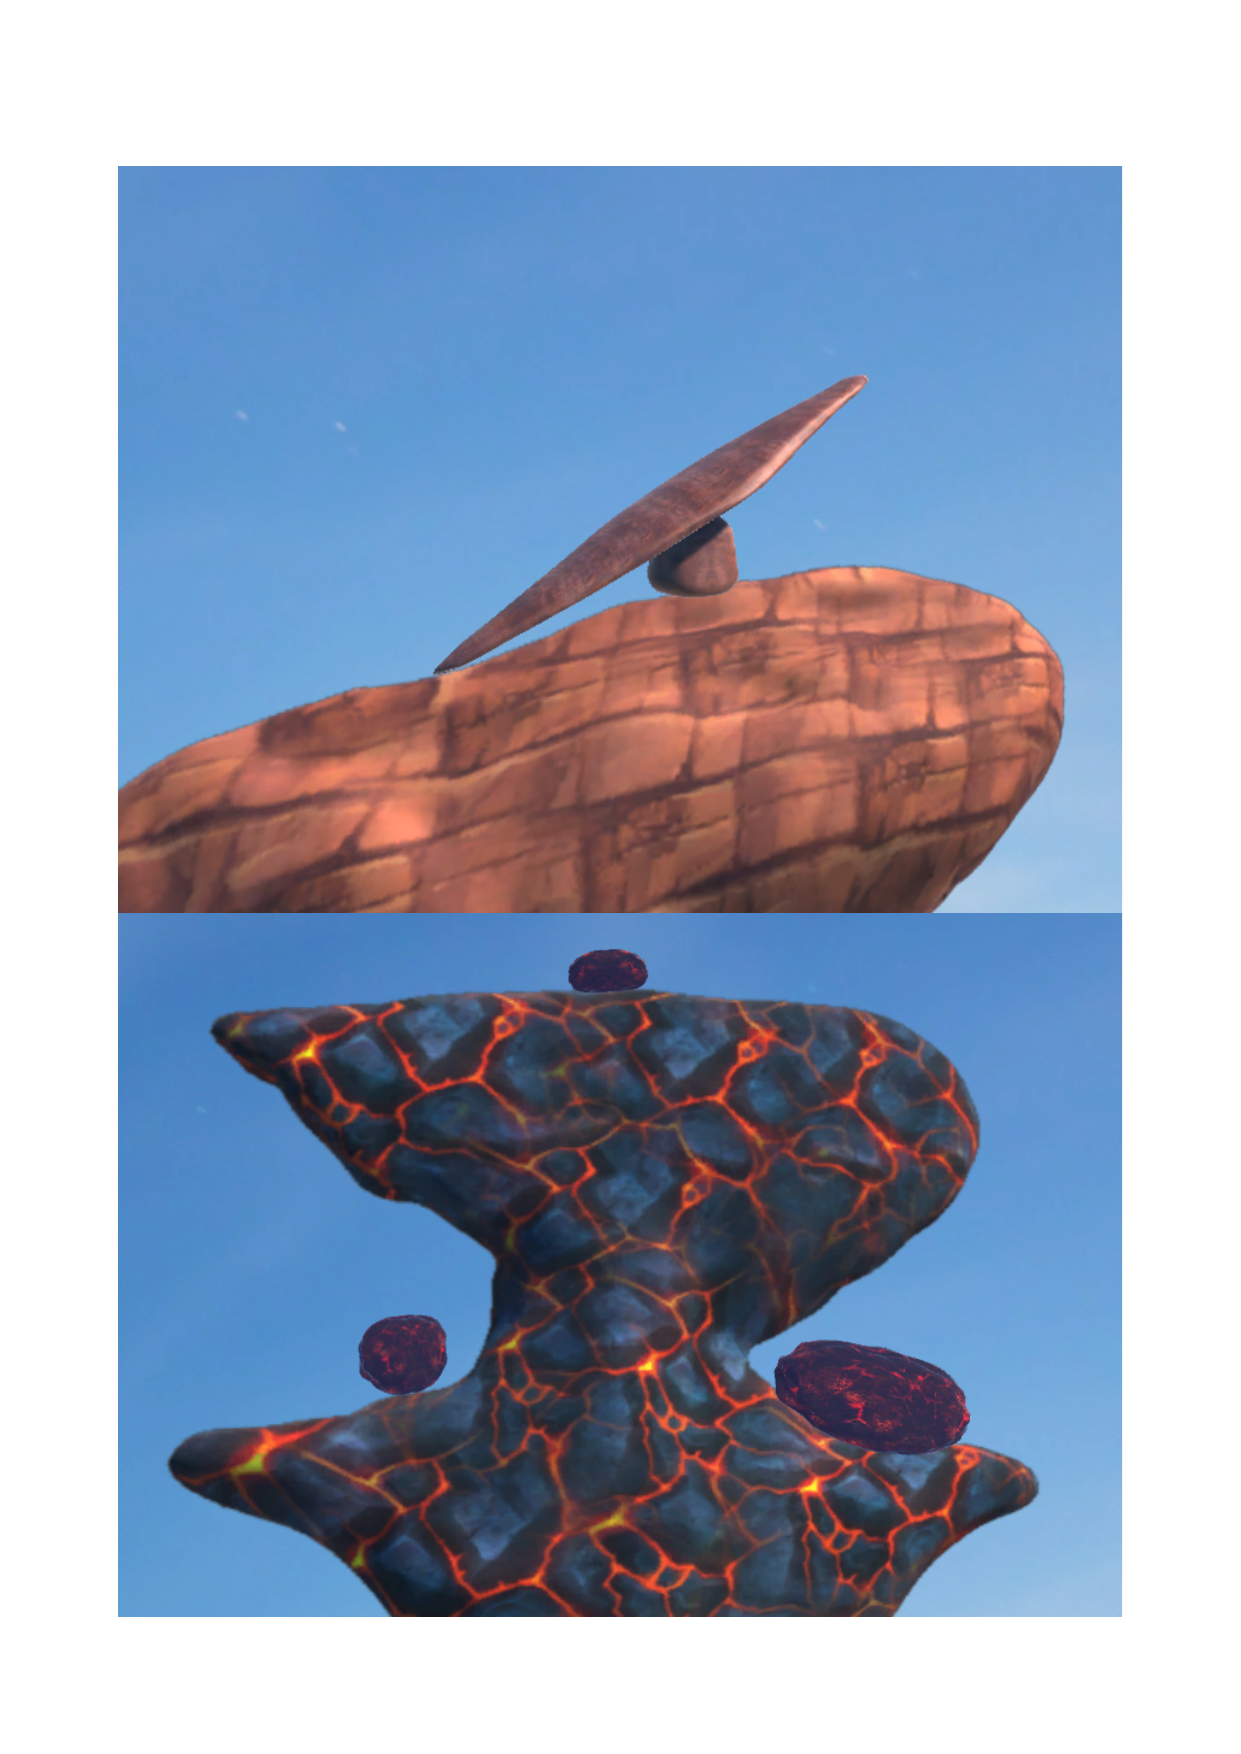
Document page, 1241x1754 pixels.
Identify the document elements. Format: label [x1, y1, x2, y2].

picture [118, 166, 1123, 1617]
